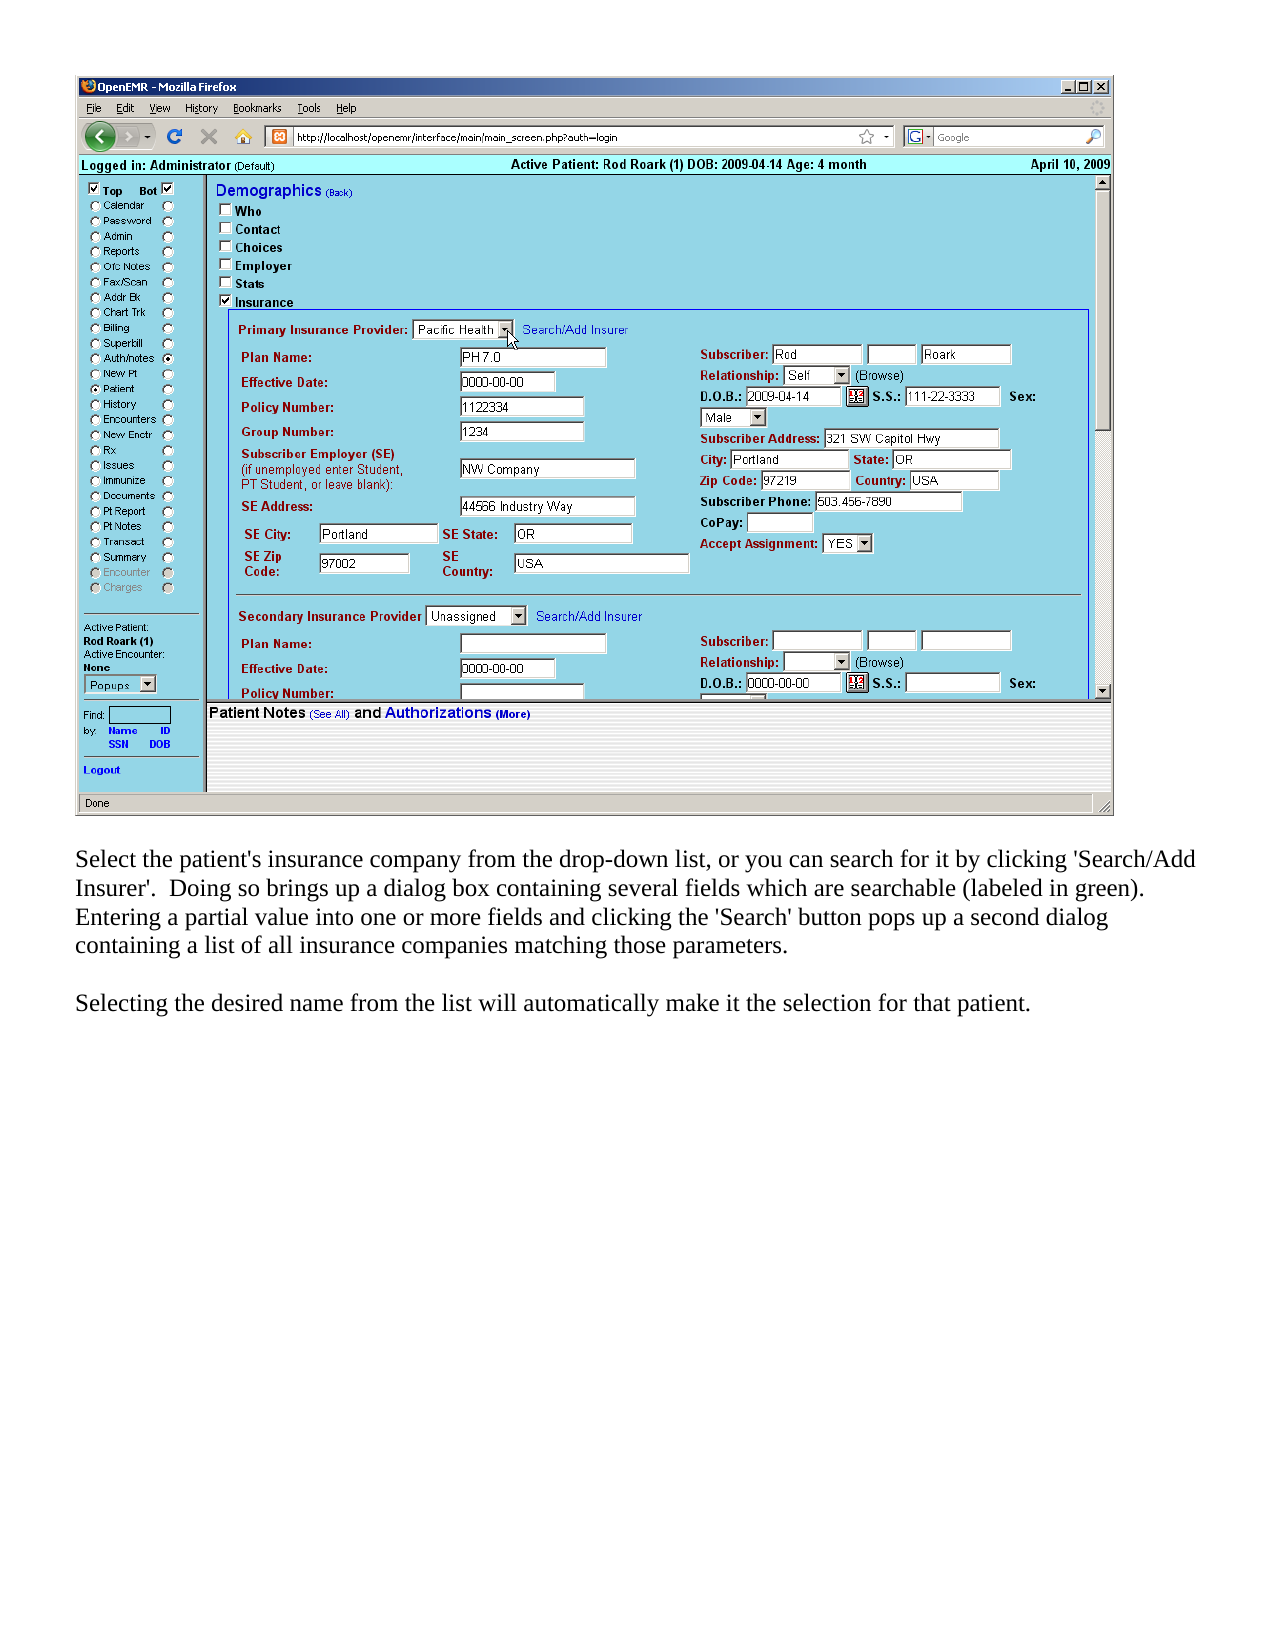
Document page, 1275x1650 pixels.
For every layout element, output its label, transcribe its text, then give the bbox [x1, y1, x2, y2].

text Select the patient's insurance company from the drop-down list, or you can search for it by clicking 'Search/Add Insurer'. Doing so brings up a dialog box containing several fields which are searchable (labeled in green). Entering a partial value into one or more fields and clicking the 'Search' button pops up a second dialog containing a list of all insurance companies matching those parameters. [75, 844, 1200, 959]
text Selecting the desired name from the list will automatically make it the selection for that patient. [75, 988, 1200, 1017]
picture [75, 75, 1114, 816]
